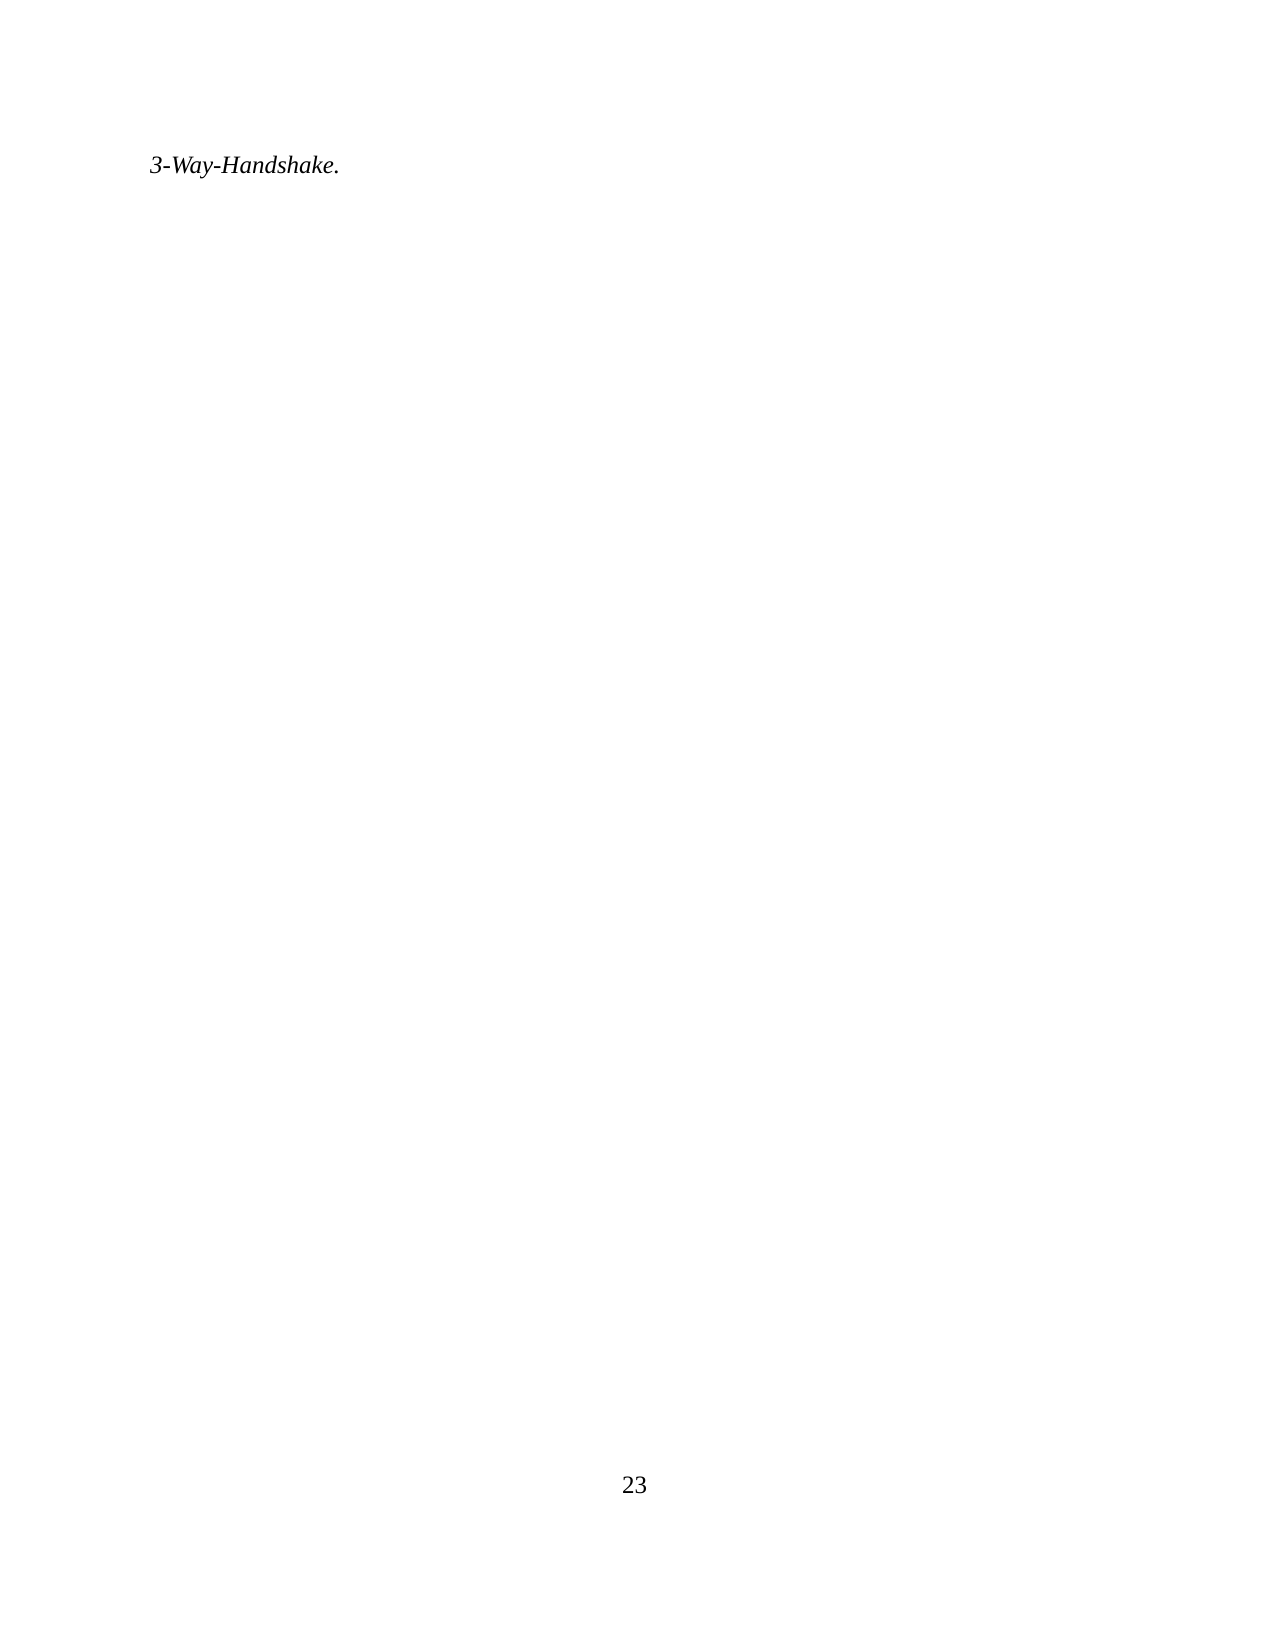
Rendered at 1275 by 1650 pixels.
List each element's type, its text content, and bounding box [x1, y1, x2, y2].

text 3-Way-Handshake. [150, 150, 1125, 179]
